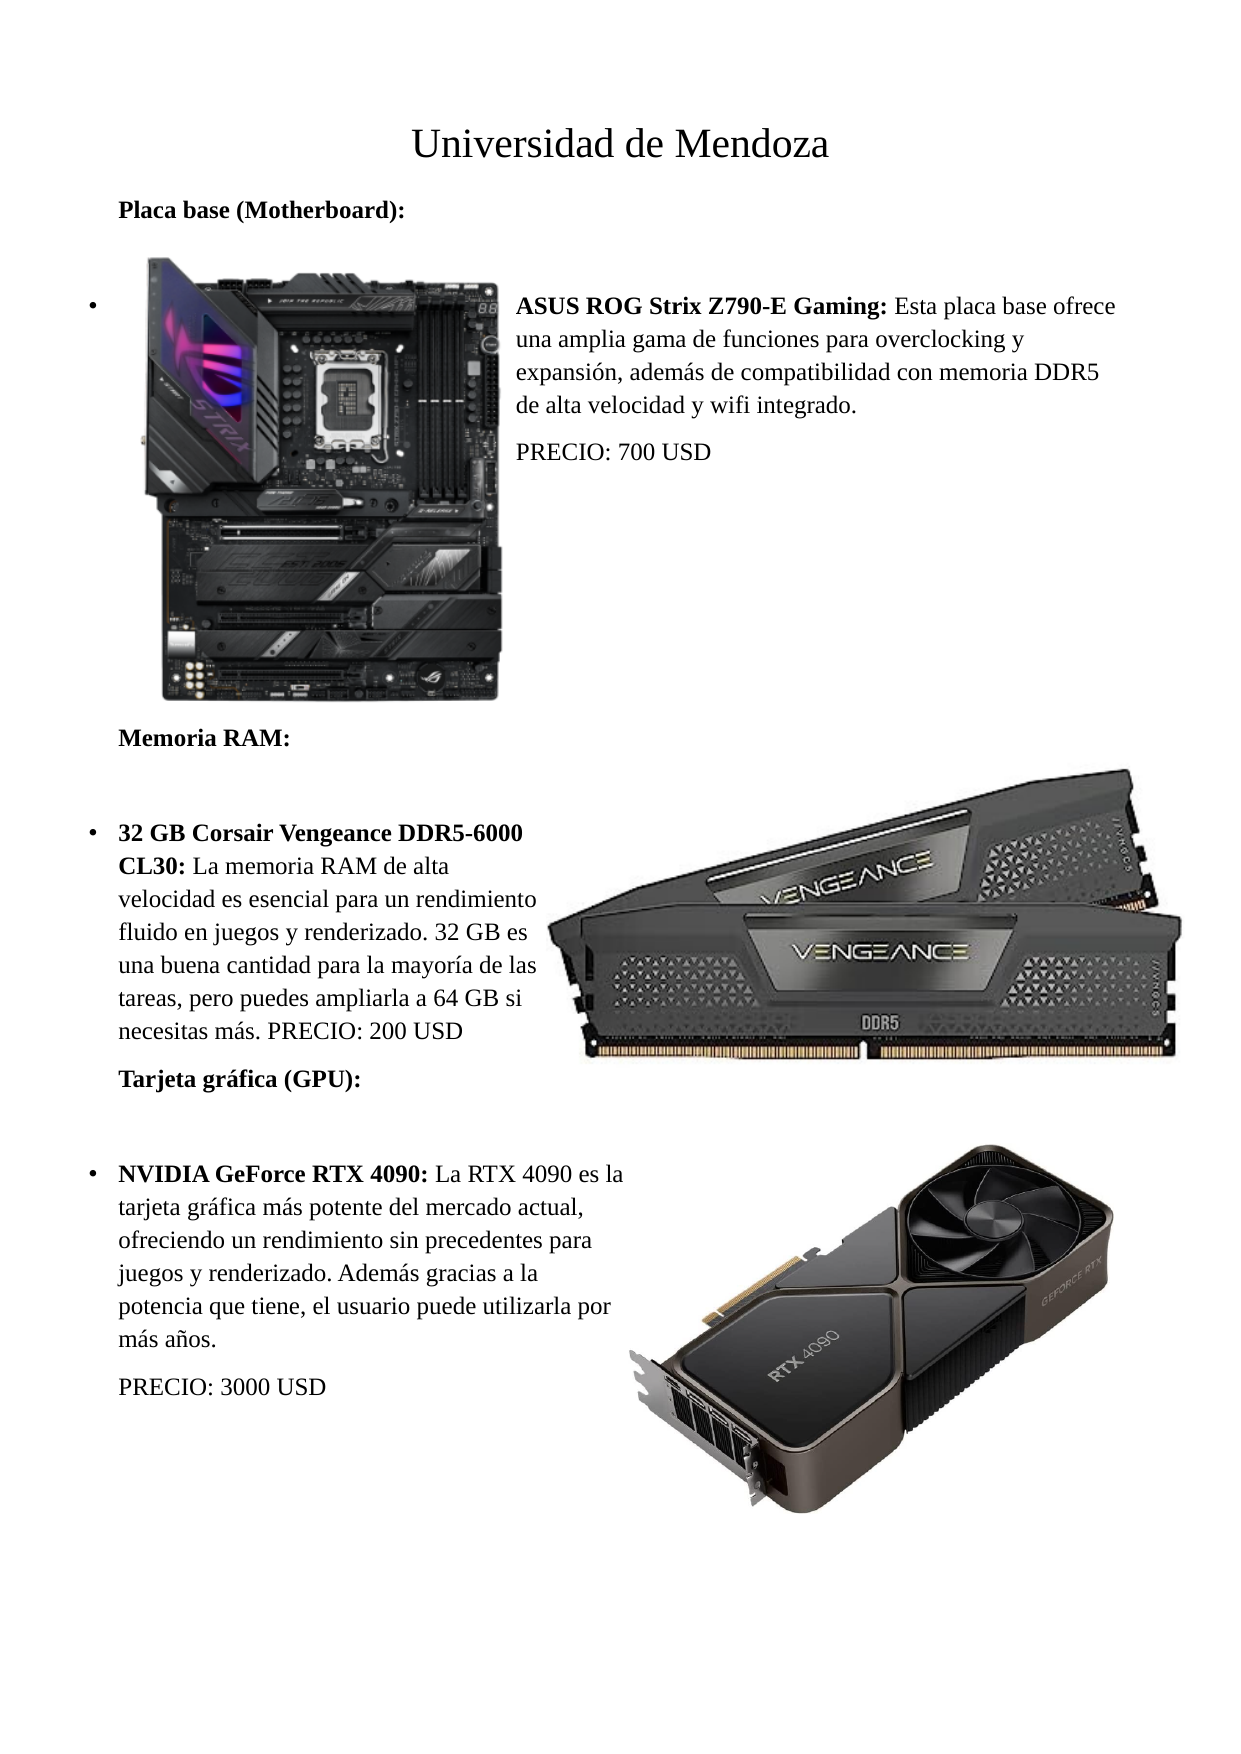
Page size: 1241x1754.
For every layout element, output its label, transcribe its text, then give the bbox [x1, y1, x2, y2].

list NVIDIA GeForce RTX 4090: La RTX 4090 es la tarjeta gráfica más potente del mercado actual, ofreciendo un rendimiento sin precedentes para juegos y renderizado. Además gracias a la potencia que tiene, el usuario puede utilizarla por más años. [118, 1159, 626, 1353]
picture [545, 761, 1185, 1072]
text Memoria RAM: [118, 723, 1122, 752]
text Placa base (Motherboard): [118, 196, 1122, 224]
text PRECIO: 700 USD [516, 437, 1122, 466]
list PRECIO: 3000 USD [118, 1372, 626, 1401]
text [118, 437, 133, 466]
list ASUS ROG Strix Z790-E Gaming: Esta placa base ofrece una amplia gama de funciones para overclocking y expansión, además de compatibilidad con memoria DDR5 de alta velocidad y wifi integrado. [516, 291, 1122, 418]
text Tarjeta gráfica (GPU): [118, 1064, 1122, 1093]
list 32 GB Corsair Vengeance DDR5-6000 CL30: La memoria RAM de alta velocidad es esencial para un rendimiento fluido en juegos y renderizado. 32 GB es una buena cantidad para la mayoría de las tareas, pero puedes ampliarla a 64 GB si necesitas más. PRECIO: 200 USD [118, 818, 545, 1045]
picture [626, 1138, 1117, 1517]
picture [133, 245, 516, 717]
